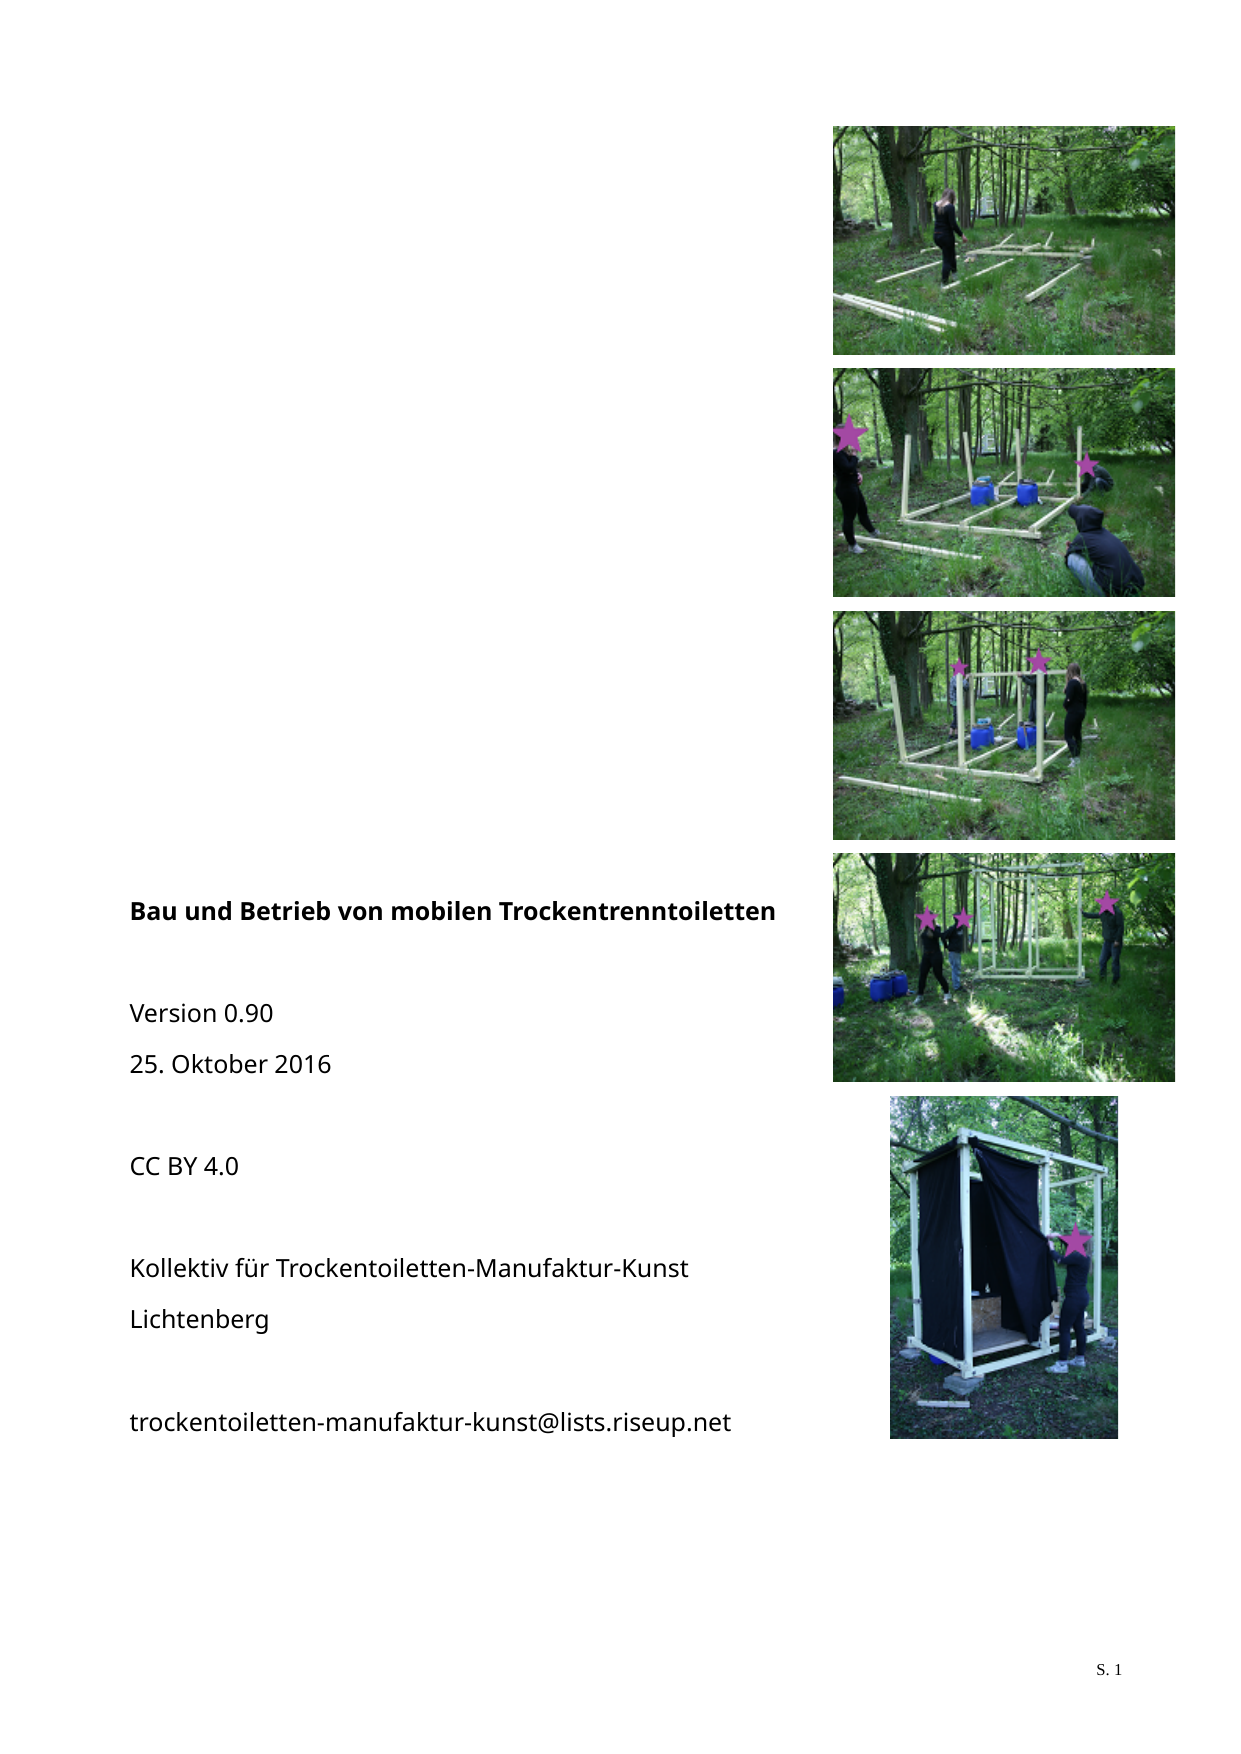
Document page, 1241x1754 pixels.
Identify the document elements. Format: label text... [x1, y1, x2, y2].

table_header Bau und Betrieb von mobilen Trockentrenntoiletten Version 0.90 25. Oktober 2016 CC BY 4.0 Kollektiv für Trockentoiletten-Manufaktur-Kunst Lichtenberg trockentoiletten-manufaktur-kunst@lists.riseup.net [118, 126, 797, 1438]
table_header [798, 126, 1211, 1438]
